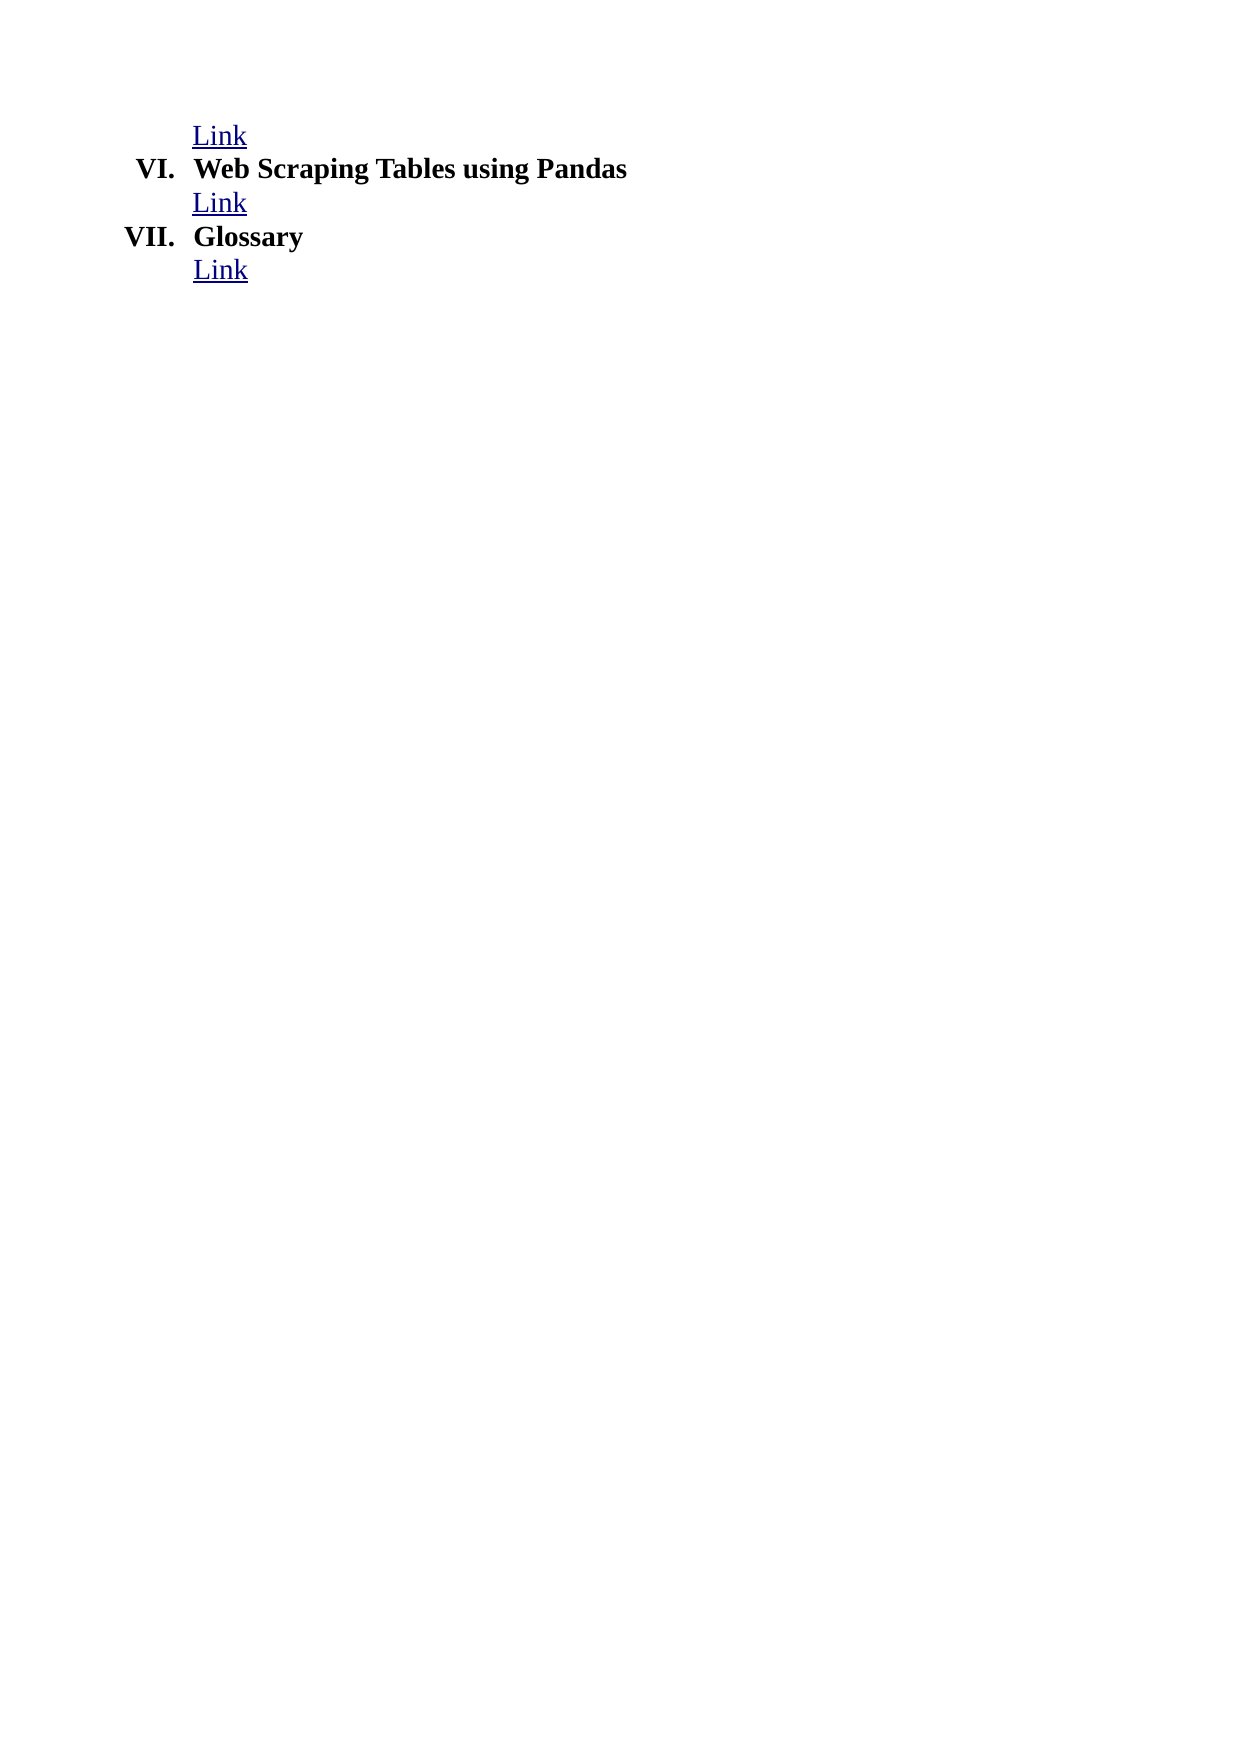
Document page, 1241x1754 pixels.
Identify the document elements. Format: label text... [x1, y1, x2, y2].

text Link [118, 185, 1122, 219]
list Glossary [175, 219, 1122, 252]
text Link [118, 118, 1122, 152]
list Link [175, 252, 1122, 286]
list Web Scraping Tables using Pandas [175, 152, 1122, 185]
